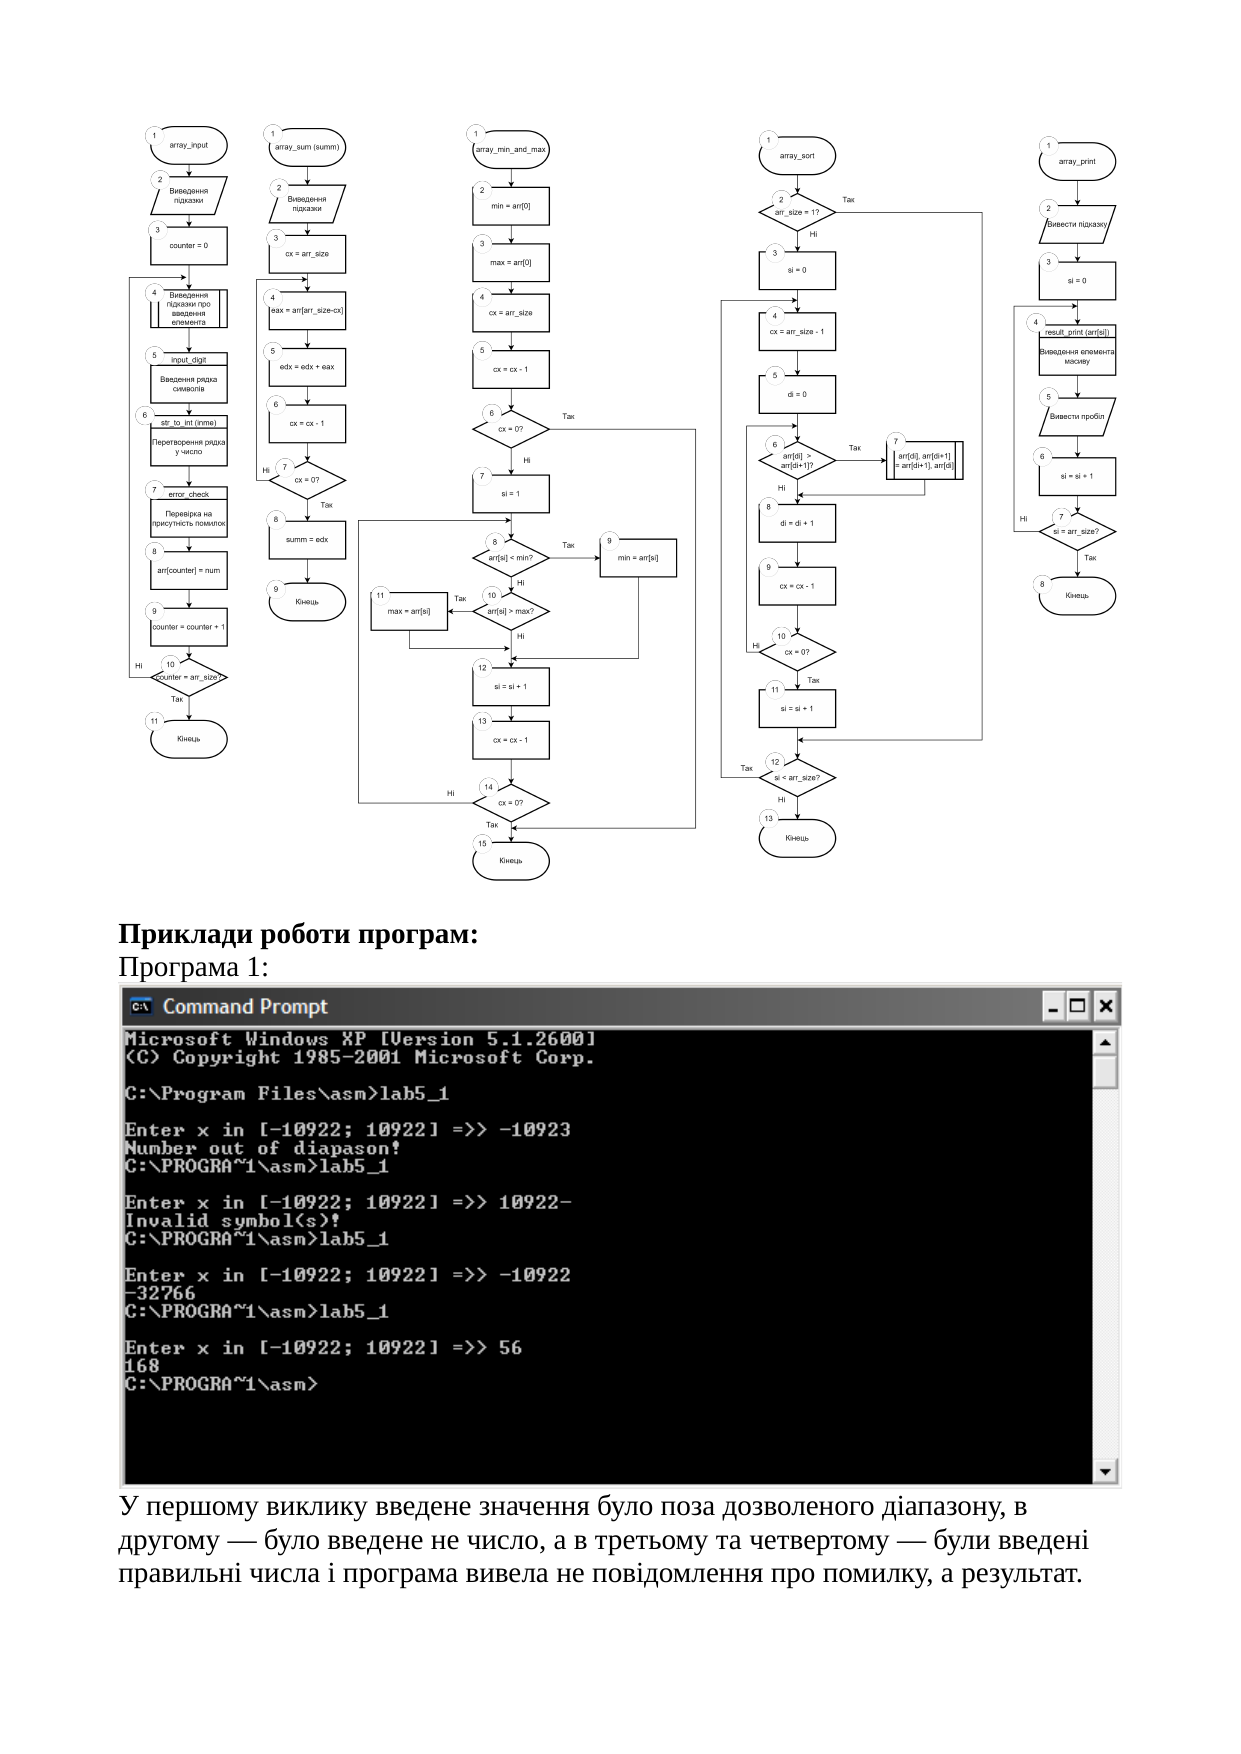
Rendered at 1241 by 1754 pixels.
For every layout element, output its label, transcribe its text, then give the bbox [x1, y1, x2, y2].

text Приклади роботи програм: [118, 916, 1122, 949]
picture [118, 118, 1123, 887]
text У першому виклику введене значення було поза дозволеного діапазону, в другому — було введене не число, а в третьому та четвертому — були введені правильні числа і програма вивела не повідомлення про помилку, а результат. [118, 1489, 1122, 1589]
picture [118, 982, 1123, 1489]
text Програма 1: [118, 949, 1122, 982]
